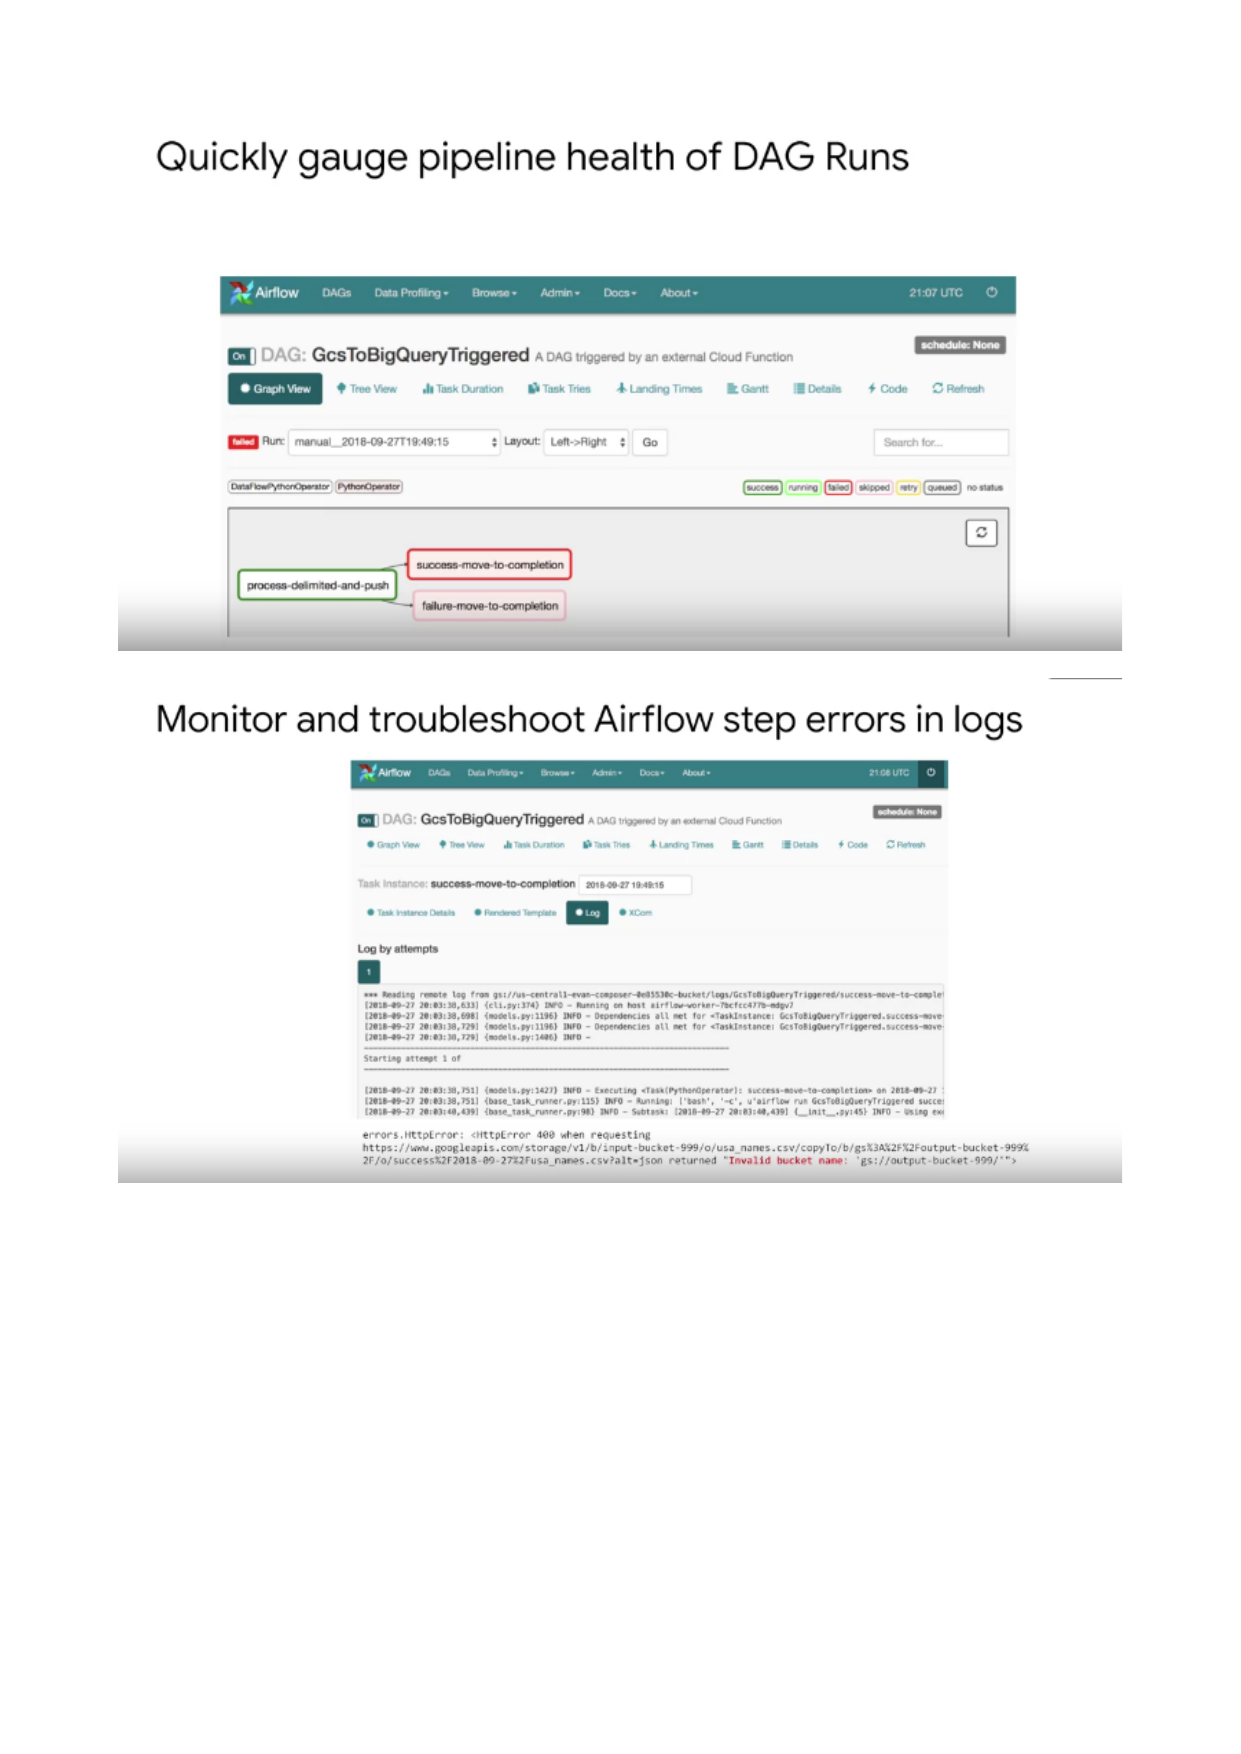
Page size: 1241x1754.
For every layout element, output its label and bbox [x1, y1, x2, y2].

picture [118, 118, 1123, 651]
picture [118, 678, 1123, 1183]
